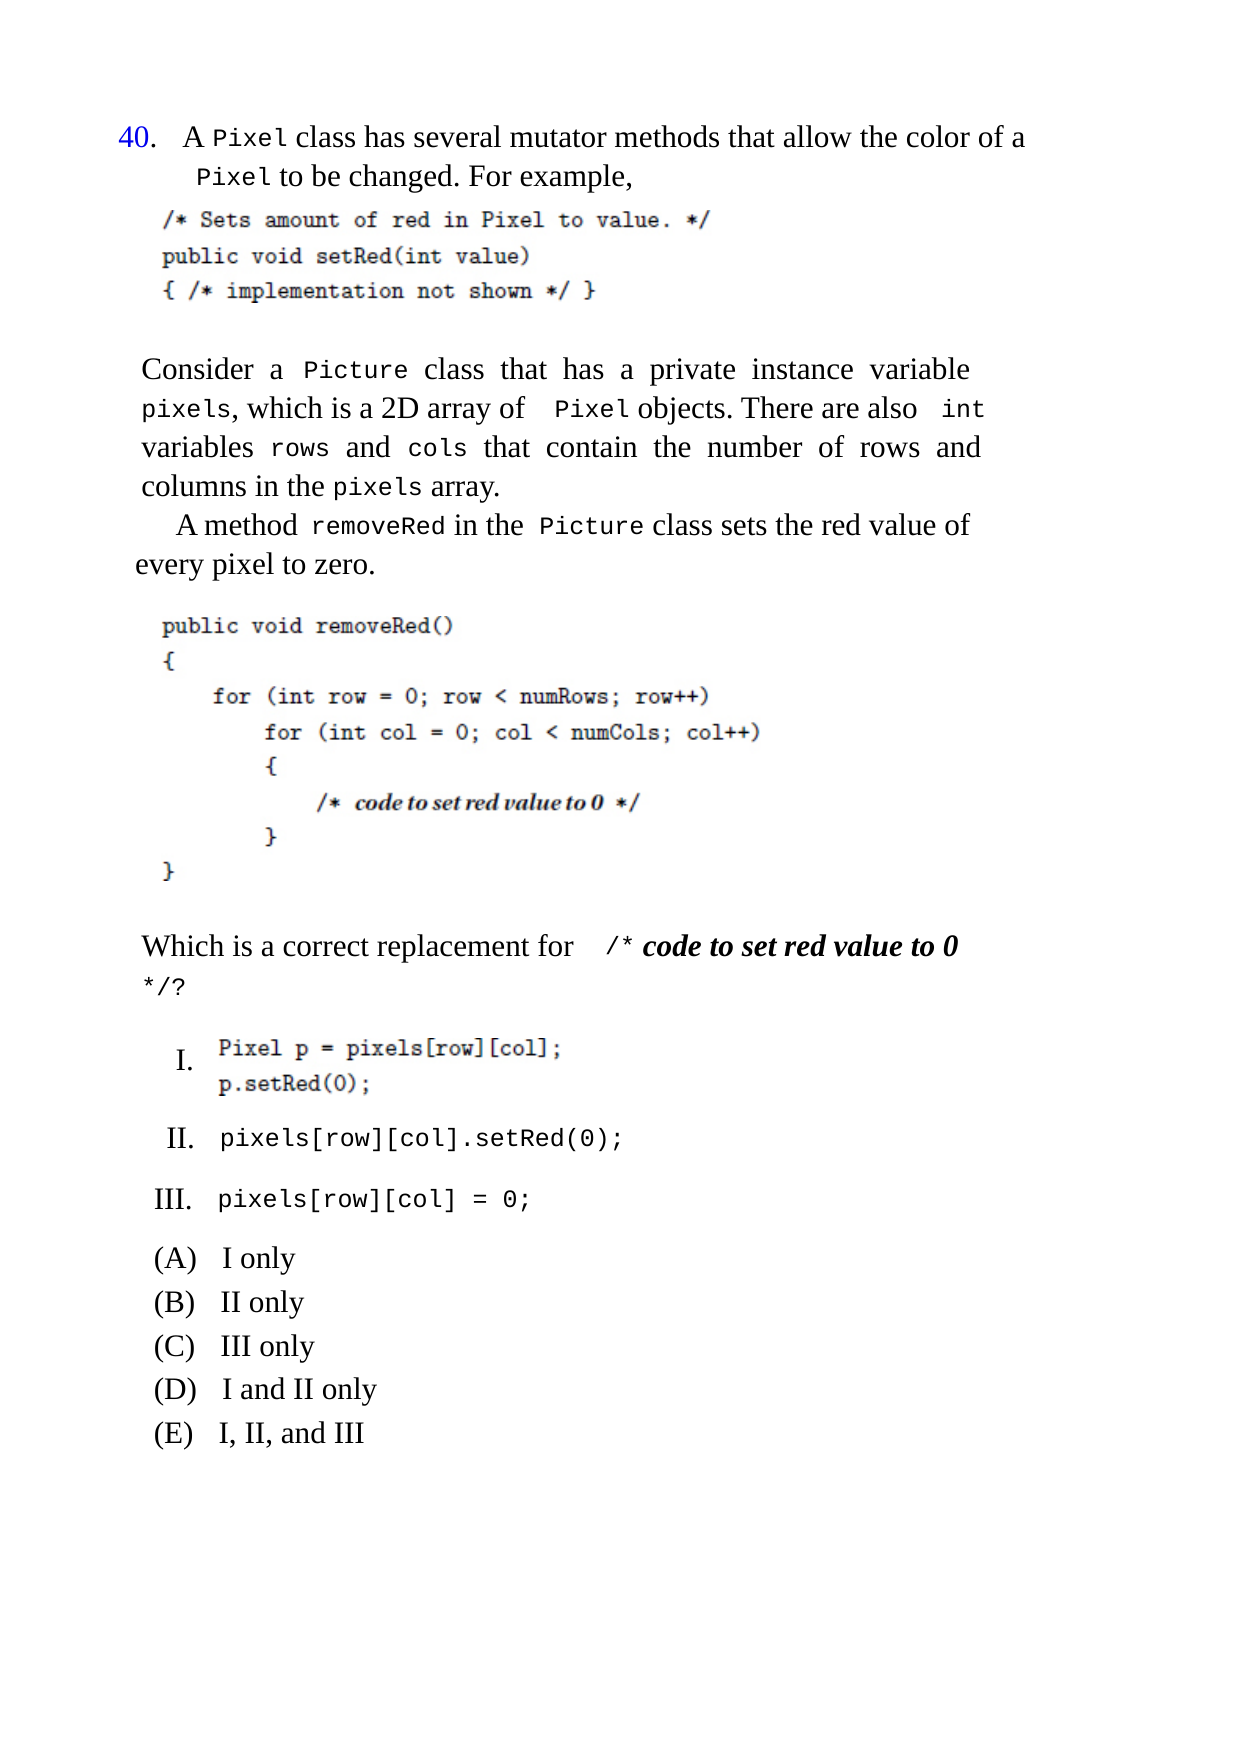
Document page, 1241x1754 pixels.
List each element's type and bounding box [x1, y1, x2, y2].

picture [218, 1038, 561, 1096]
picture [161, 616, 761, 881]
picture [161, 210, 712, 303]
